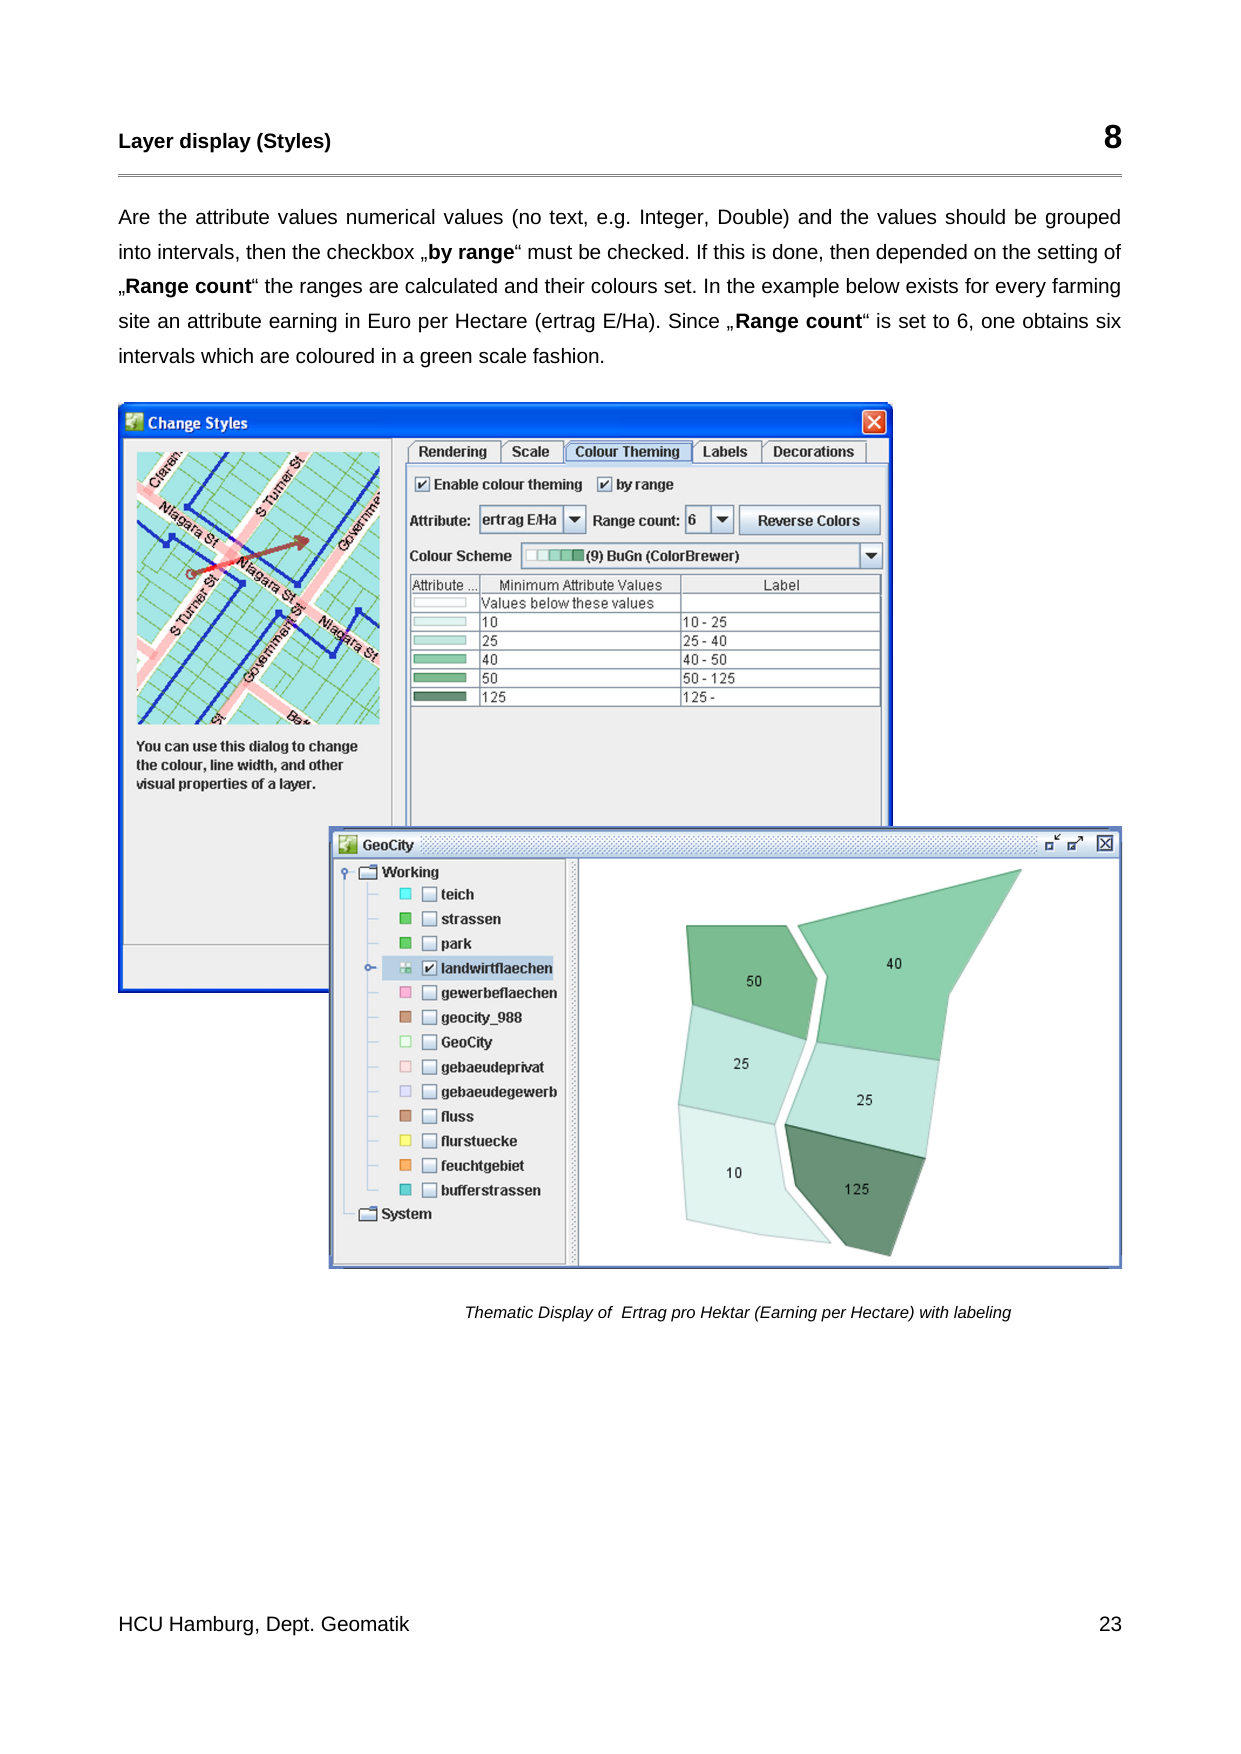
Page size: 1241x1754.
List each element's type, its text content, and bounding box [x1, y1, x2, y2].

picture [118, 402, 1123, 1269]
text Thematic Display of Ertrag pro Hektar (Earning per Hectare) with labeling [118, 1303, 1122, 1322]
text Are the attribute values numerical values (no text, e.g. Integer, Double) and the values should be grouped into intervals, then the checkbox „by range“ must be checked. If this is done, then depended on the setting of „Range count“ the ranges are calculated and their colours set. In the example below exists for every farming site an attribute earning in Euro per Hectare (ertrag E/Ha). Since „Range count“ is set to 6, one obtains six intervals which are coloured in a green scale fashion. [118, 206, 1122, 368]
